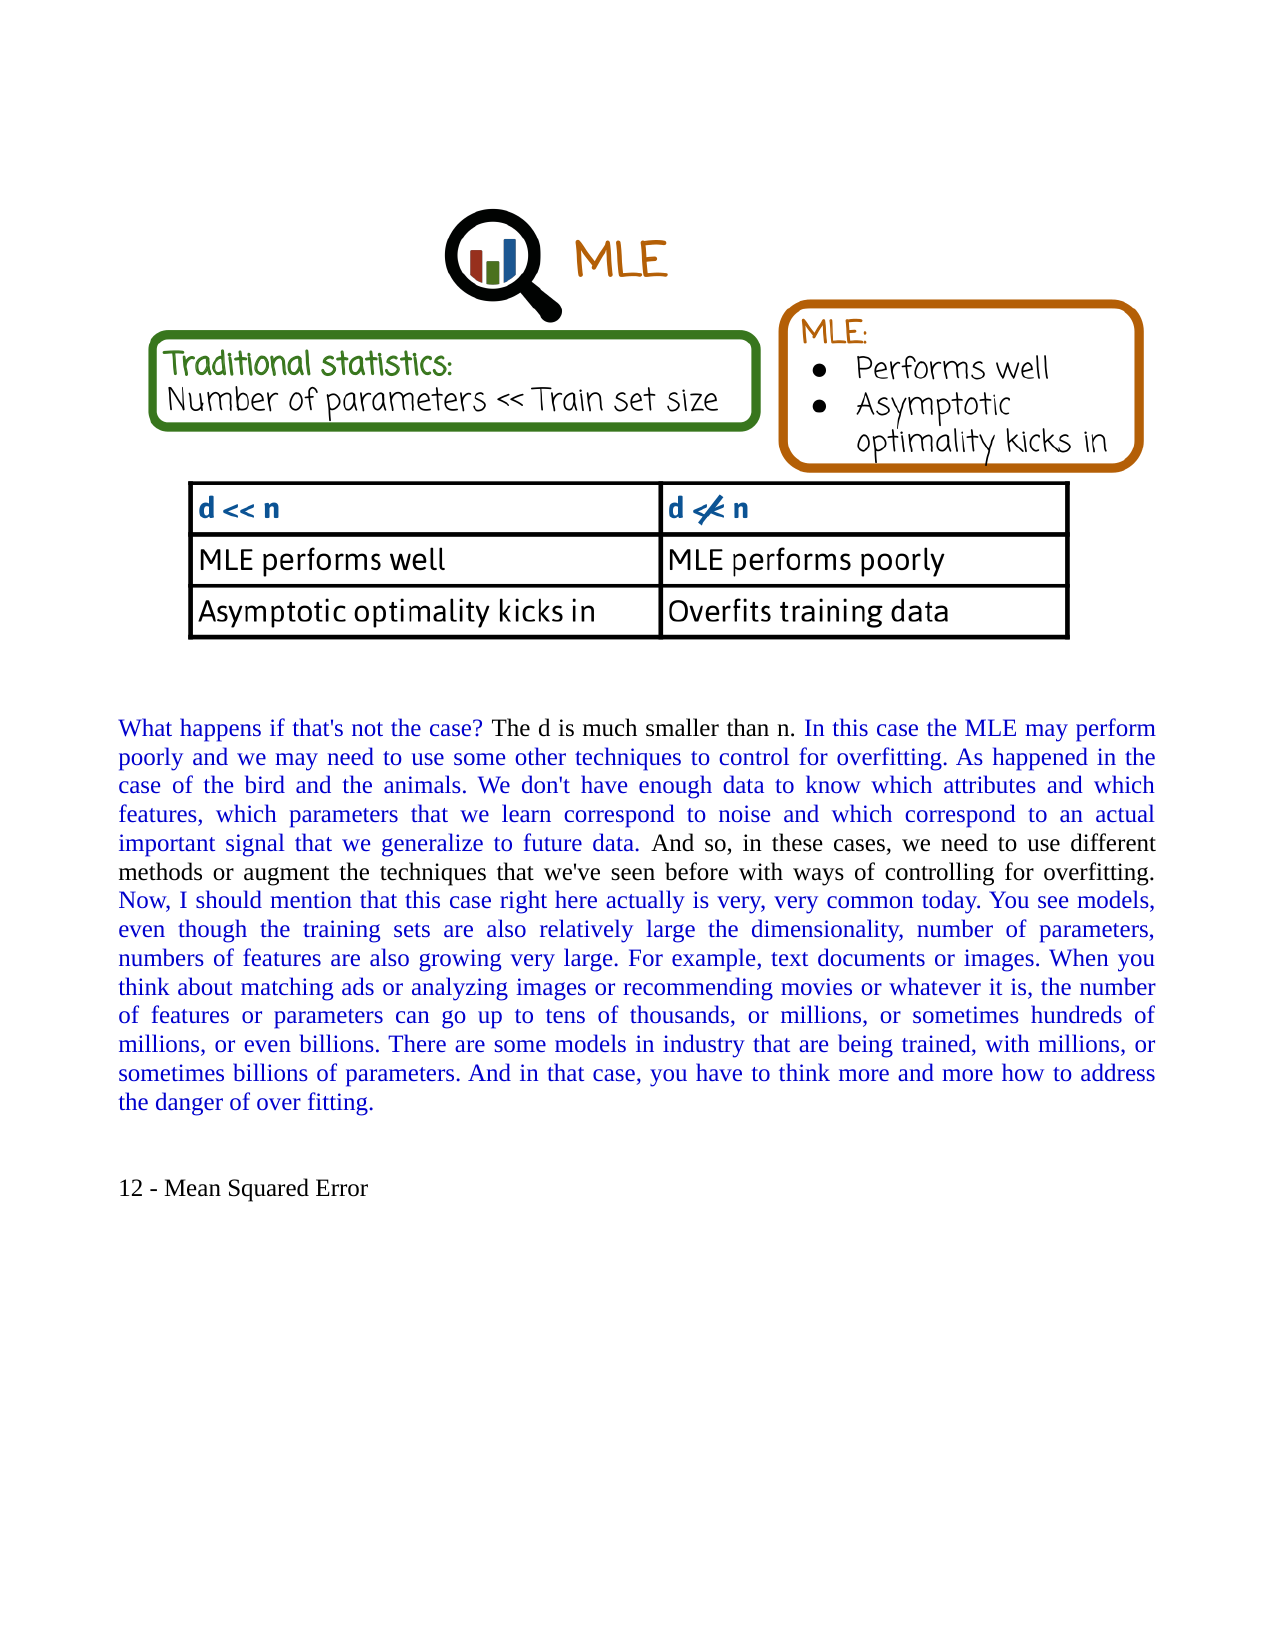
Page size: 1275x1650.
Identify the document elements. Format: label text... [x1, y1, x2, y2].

text 12 - Mean Squared Error [118, 1173, 1157, 1202]
text What happens if that's not the case? The d is much smaller than n. In this case the MLE may perform poorly and we may need to use some other techniques to control for overfitting. As happened in the case of the bird and the animals. We don't have enough data to know which attributes and which features, which parameters that we learn correspond to noise and which correspond to an actual important signal that we generalize to future data. And so, in these cases, we need to use different methods or augment the techniques that we've seen before with ways of controlling for overfitting. Now, I should mention that this case right here actually is very, very common today. You see models, even though the training sets are also relatively large the dimensionality, number of parameters, numbers of features are also growing very large. For example, text documents or images. When you think about matching ads or analyzing images or recommending movies or whatever it is, the number of features or parameters can go up to tens of thousands, or millions, or sometimes hundreds of millions, or even billions. There are some models in industry that are being trained, with millions, or sometimes billions of parameters. And in that case, you have to think more and more how to address the danger of over fitting. [118, 713, 1157, 1115]
picture [118, 204, 1157, 656]
